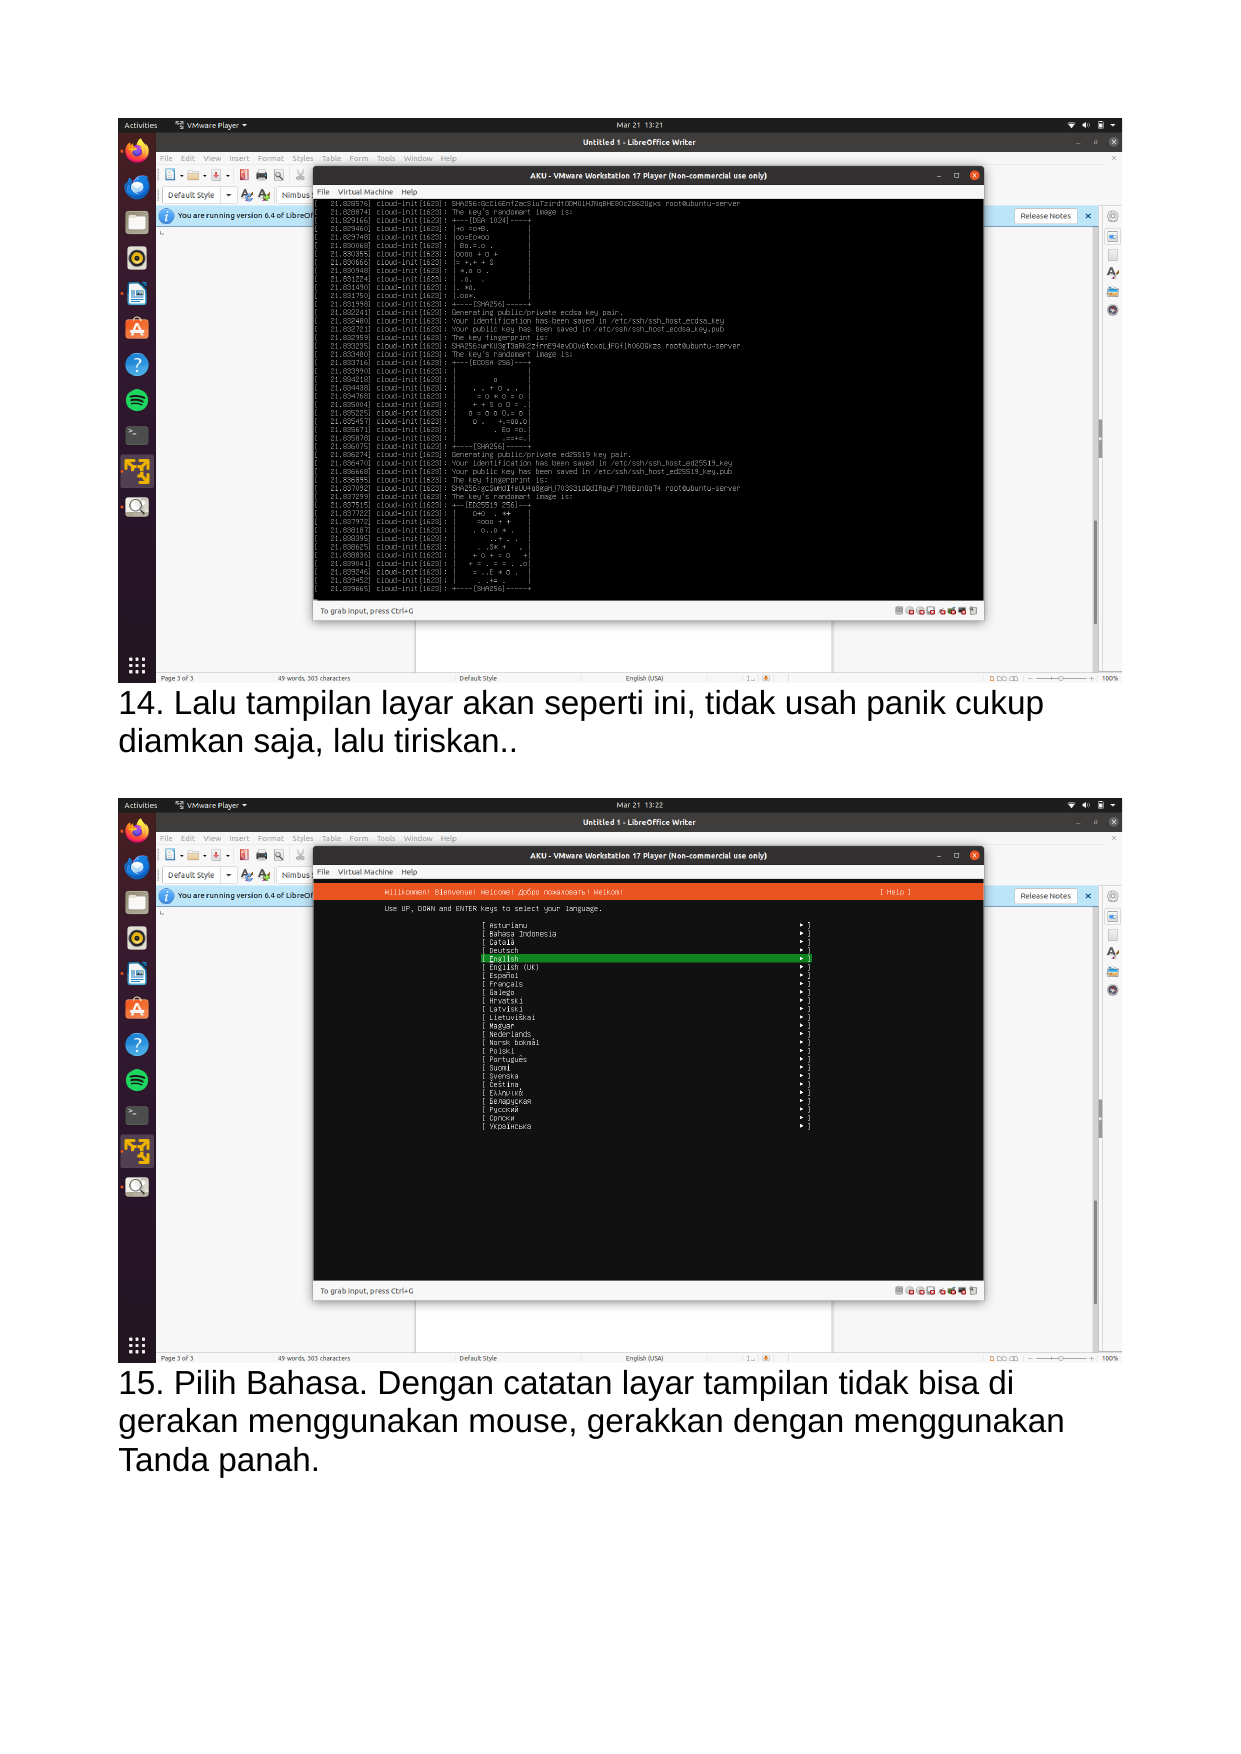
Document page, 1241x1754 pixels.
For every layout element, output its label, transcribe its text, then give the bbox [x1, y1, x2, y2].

picture [118, 798, 1123, 1363]
text 14. Lalu tampilan layar akan seperti ini, tidak usah panik cukup diamkan saja, lalu tiriskan.. [118, 683, 1122, 760]
picture [118, 118, 1123, 683]
text 15. Pilih Bahasa. Dengan catatan layar tampilan tidak bisa di gerakan menggunakan mouse, gerakkan dengan menggunakan Tanda panah. [118, 1363, 1122, 1478]
